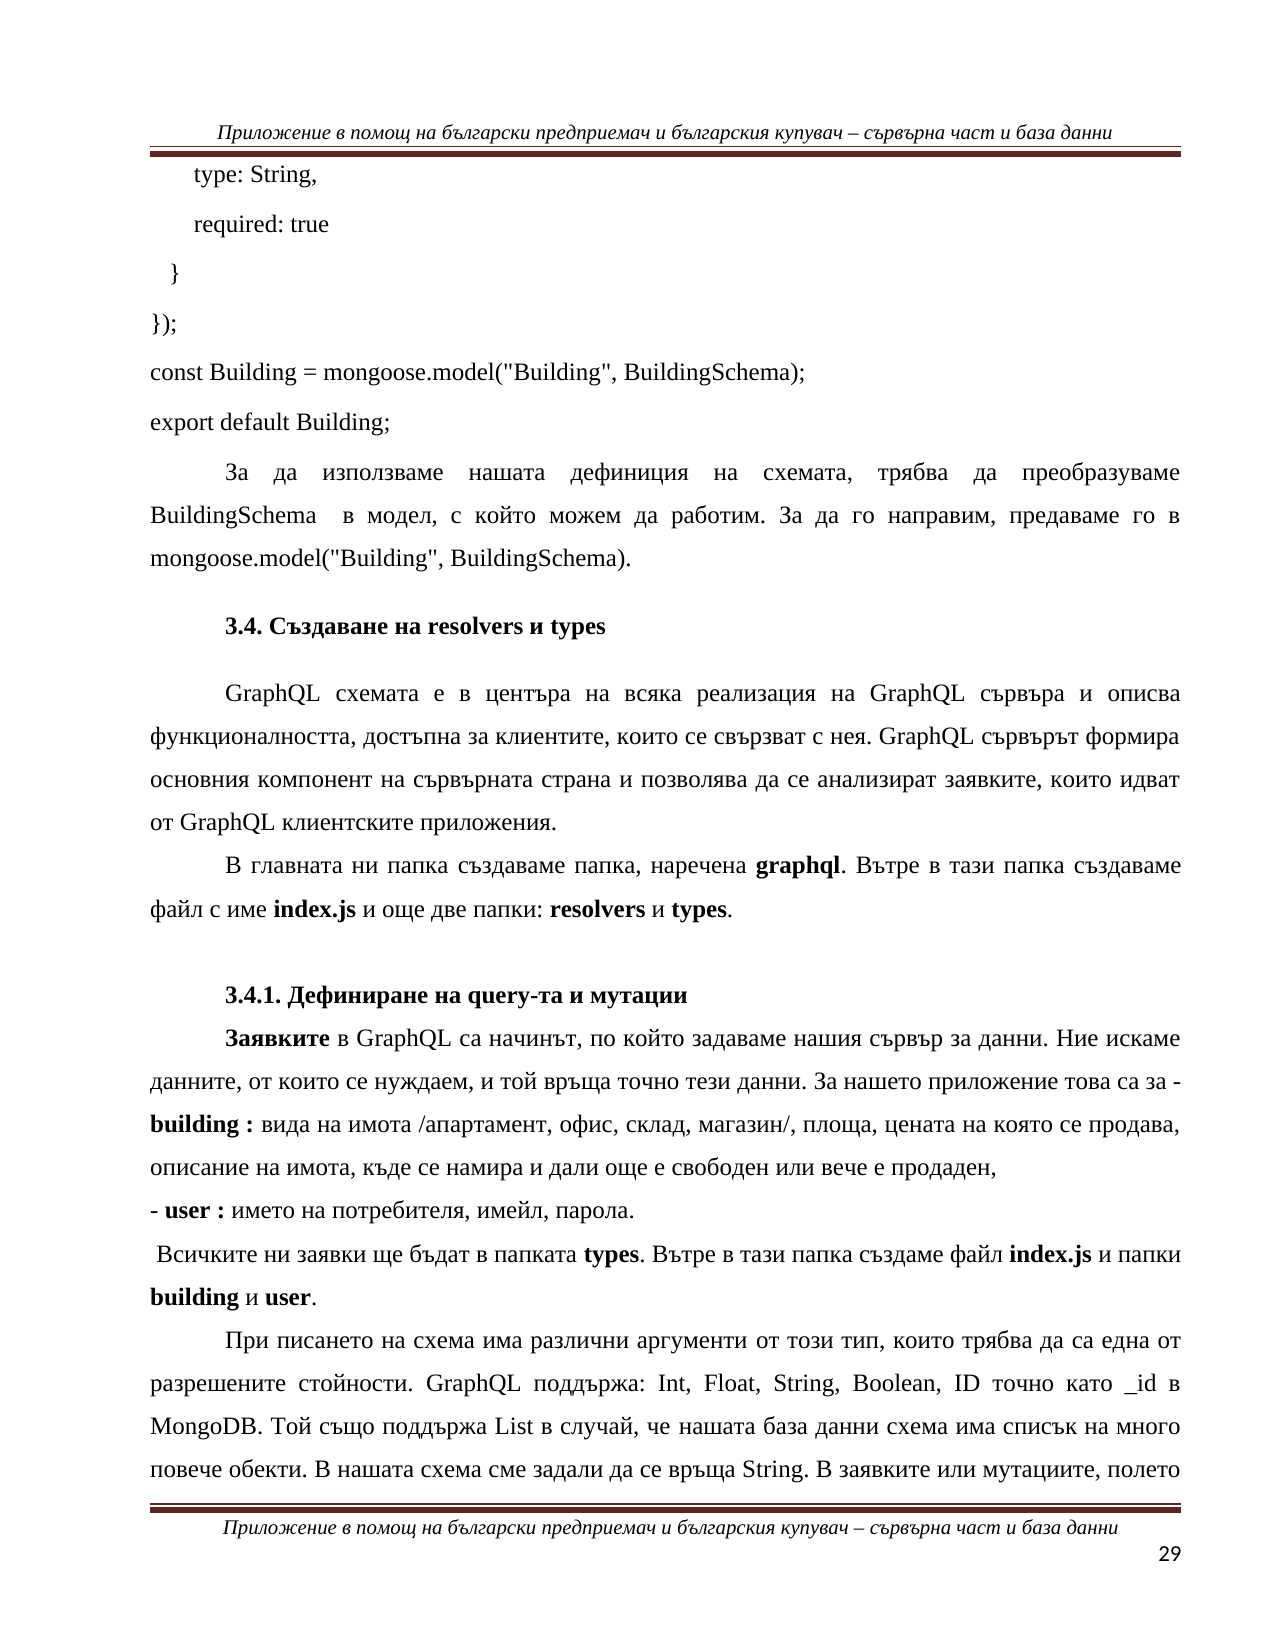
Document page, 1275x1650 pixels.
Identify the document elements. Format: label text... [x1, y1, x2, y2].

text } [150, 258, 1181, 287]
text required: true [150, 209, 1181, 237]
text В главната ни папка създаваме папка, наречена graphql. Вътре в тази папка създаваме файл с име index.js и още две папки: resolvers и types. [150, 851, 1181, 922]
text - user : името на потребителя, имейл, парола. [150, 1196, 1181, 1224]
text Всичките ни заявки ще бъдат в папката types. Вътре в тази папка създаме файл index.js и папки building и user. [150, 1239, 1181, 1311]
text 3.4.1. Дефиниране на query-та и мутации [150, 980, 1181, 1009]
text const Building = mongoose.model("Building", BuildingSchema); [150, 357, 1181, 386]
text }); [150, 308, 1181, 337]
text При писането на схема има различни аргументи от този тип, които трябва да са една от разрешените стойности. GraphQL поддържа: Int, Float, String, Boolean, ID точно като _id в MongoDB. Той също поддържа List в случай, че нашата база данни схема има списък на много повече обекти. В нашата схема сме задали да се връща String. В заявките или мутациите, полето [150, 1325, 1181, 1483]
text Заявките в GraphQL са начинът, по който задаваме нашия сървър за данни. Ние искаме данните, от които се нуждаем, и той връща точно тези данни. За нашето приложение това са за -building : вида на имота /апартамент, офис, склад, магазин/, площа, цената на която се продава, описание на имота, къде се намира и дали още е свободен или вече е продаден, [150, 1023, 1181, 1181]
text За да използваме нашата дефиниция на схемата, трябва да преобразуваме BuildingSchema в модел, с който можем да работим. За да го направим, предаваме го в mongoose.model("Building", BuildingSchema). [150, 457, 1181, 572]
text GraphQL схемата е в центъра на всяка реализация на GraphQL сървъра и описва функционалността, достъпна за клиентите, които се свързват с нея. GraphQL сървърът формира основния компонент на сървърната страна и позволява да се анализират заявките, които идват от GraphQL клиентските приложения. [150, 678, 1181, 836]
text type: String, [150, 159, 1181, 188]
text 3.4. Създаване на resolvers и types [150, 607, 1181, 640]
text export default Building; [150, 407, 1181, 436]
